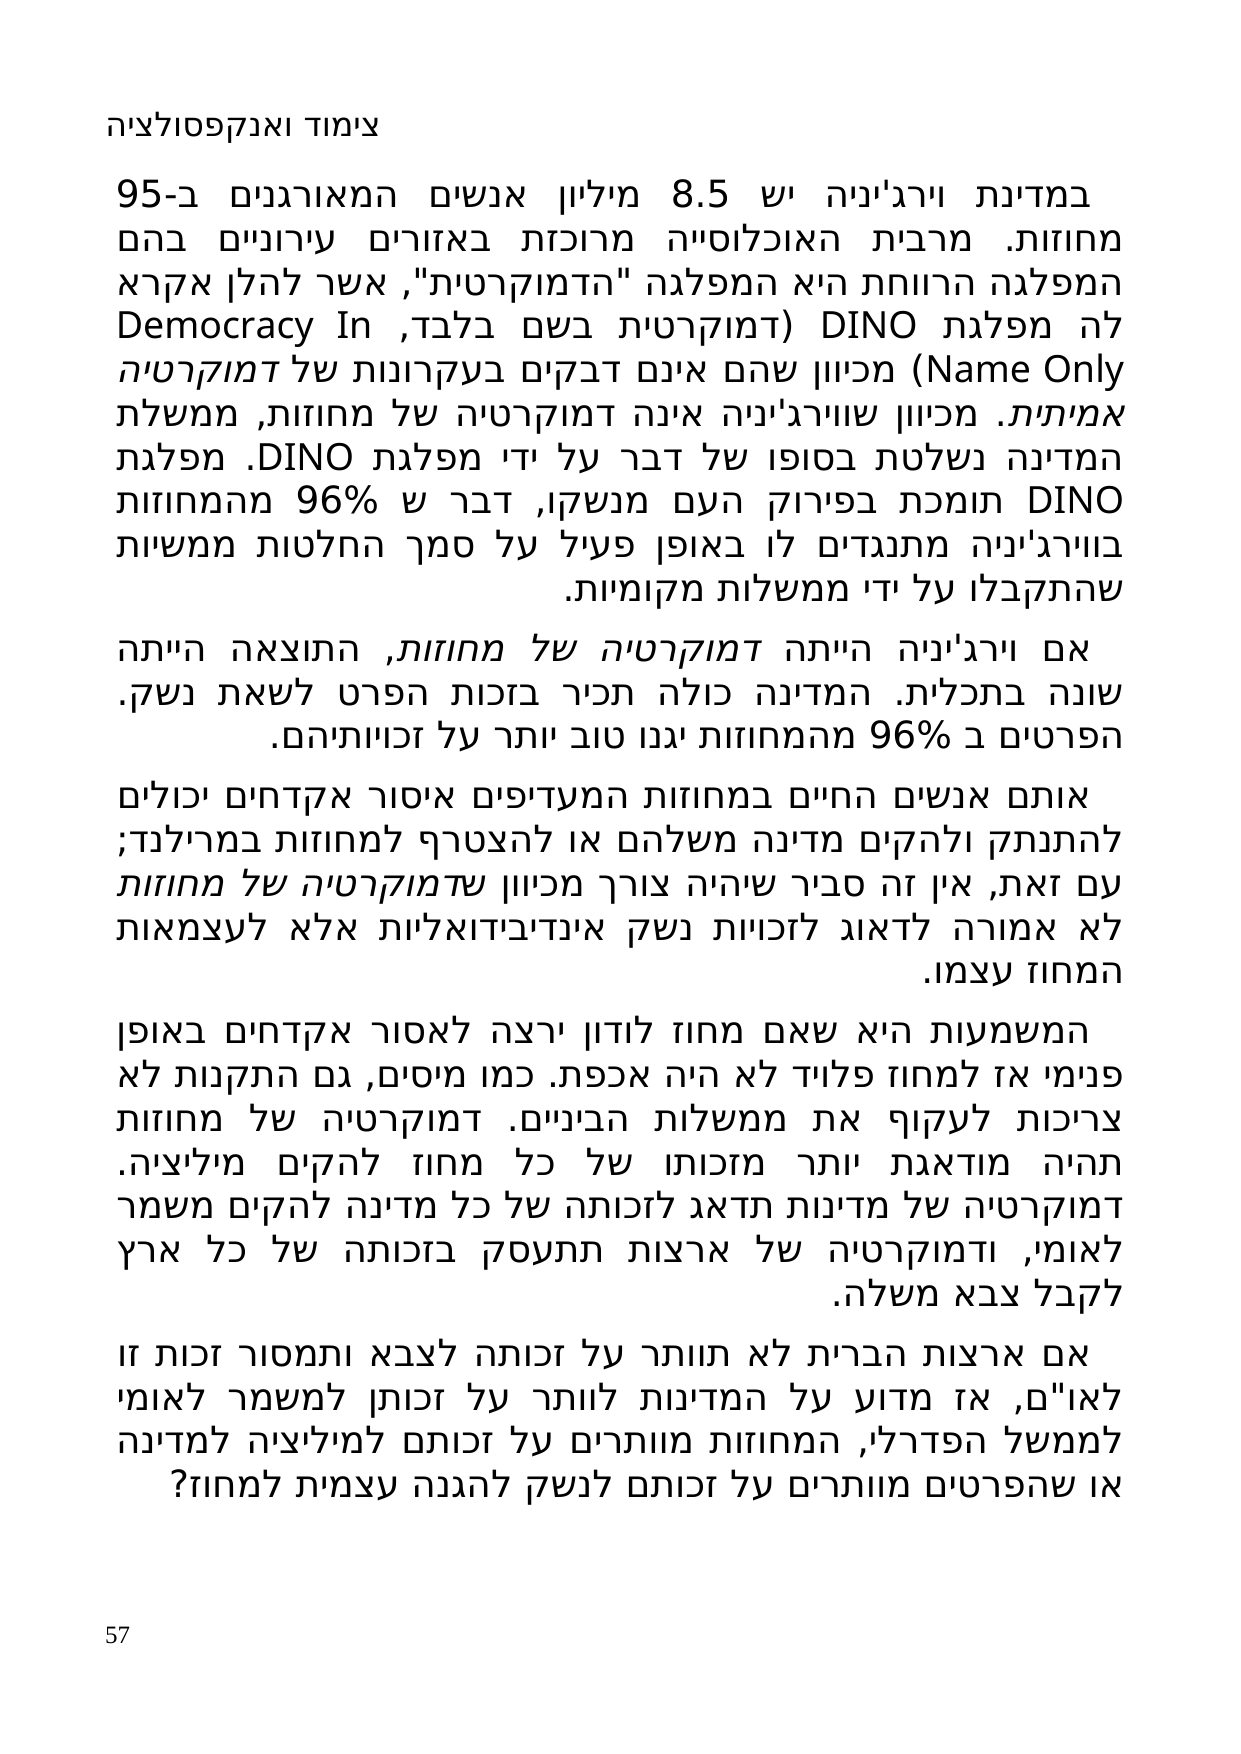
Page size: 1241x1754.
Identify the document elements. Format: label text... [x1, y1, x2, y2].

text אם וירג'יניה הייתה דמוקרטיה של מחוזות, התוצאה הייתה שונה בתכלית. המדינה כולה תכיר בזכות הפרט לשאת נשק. הפרטים ב 96% מהמחוזות יגנו טוב יותר על זכויותיהם. [116, 626, 1124, 757]
text אם ארצות הברית לא תוותר על זכותה לצבא ותמסור זכות זו לאו"ם, אז מדוע על המדינות לוותר על זכותן למשמר לאומי לממשל הפדרלי, המחוזות מוותרים על זכותם למיליציה למדינה או שהפרטים מוותרים על זכותם לנשק להגנה עצמית למחוז? [116, 1331, 1124, 1506]
text המשמעות היא שאם מחוז לודון ירצה לאסור אקדחים באופן פנימי אז למחוז פלויד לא היה אכפת. כמו מיסים, גם התקנות לא צריכות לעקוף את ממשלות הביניים. דמוקרטיה של מחוזות תהיה מודאגת יותר מזכותו של כל מחוז להקים מיליציה. דמוקרטיה של מדינות תדאג לזכותה של כל מדינה להקים משמר לאומי, ודמוקרטיה של ארצות תתעסק בזכותה של כל ארץ לקבל צבא משלה. [116, 1009, 1124, 1315]
text אותם אנשים החיים במחוזות המעדיפים איסור אקדחים יכולים להתנתק ולהקים מדינה משלהם או להצטרף למחוזות במרילנד; עם זאת, אין זה סביר שיהיה צורך מכיוון שדמוקרטיה של מחוזות לא אמורה לדאוג לזכויות נשק אינדיבידואליות אלא לעצמאות המחוז עצמו. [116, 774, 1124, 992]
text במדינת וירג'יניה יש 8.5 מיליון אנשים המאורגנים ב-95 מחוזות. מרבית האוכלוסייה מרוכזת באזורים עירוניים בהם המפלגה הרווחת היא המפלגה "הדמוקרטית", אשר להלן אקרא לה מפלגת DINO (דמוקרטית בשם בלבד, Democracy In Name Only) מכיוון שהם אינם דבקים בעקרונות של דמוקרטיה אמיתית. מכיוון שווירג'יניה אינה דמוקרטיה של מחוזות, ממשלת המדינה נשלטת בסופו של דבר על ידי מפלגת DINO. מפלגת DINO תומכת בפירוק העם מנשקו, דבר ש 96% מהמחוזות בווירג'יניה מתנגדים לו באופן פעיל על סמך החלטות ממשיות שהתקבלו על ידי ממשלות מקומיות. [116, 172, 1124, 610]
